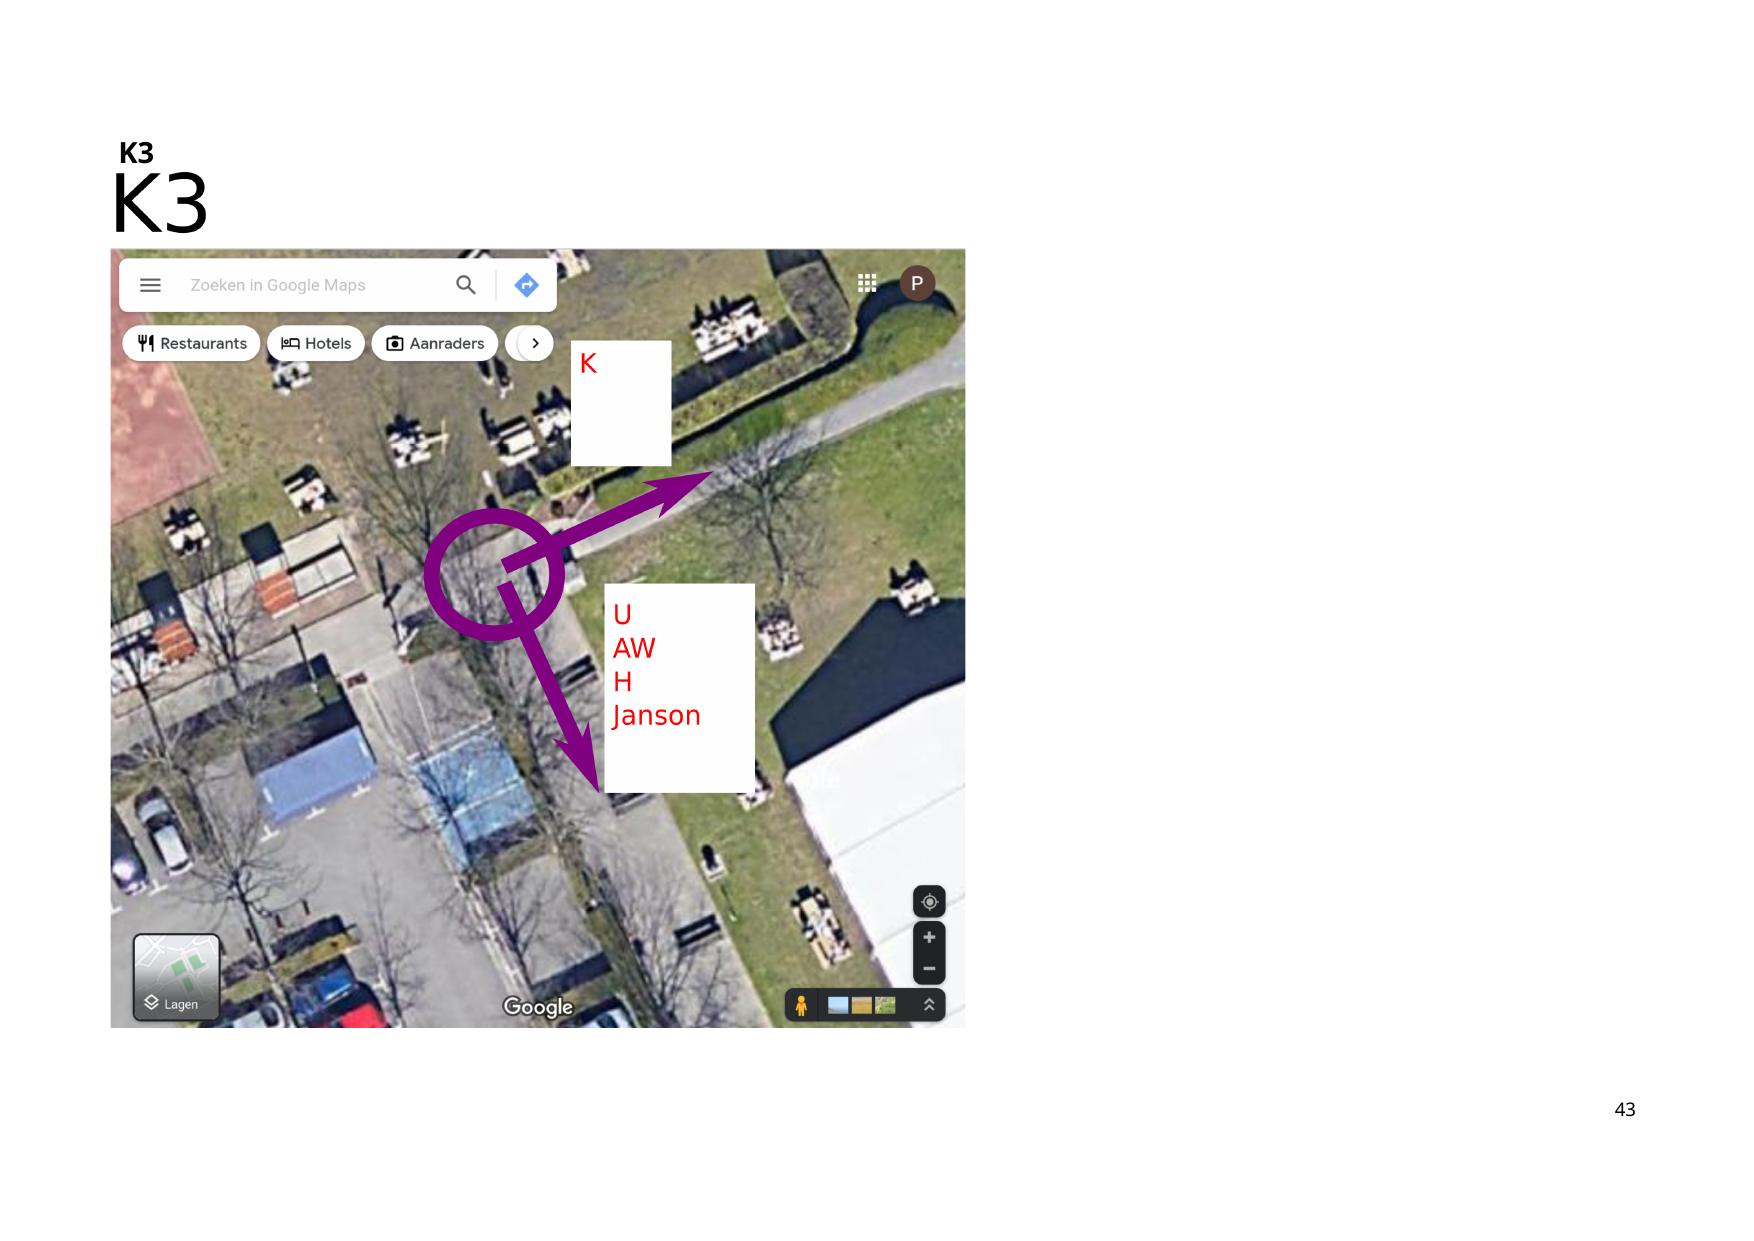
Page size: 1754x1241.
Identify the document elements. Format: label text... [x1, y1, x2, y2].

subtitle K3 [118, 133, 1636, 172]
picture [110, 172, 966, 1028]
